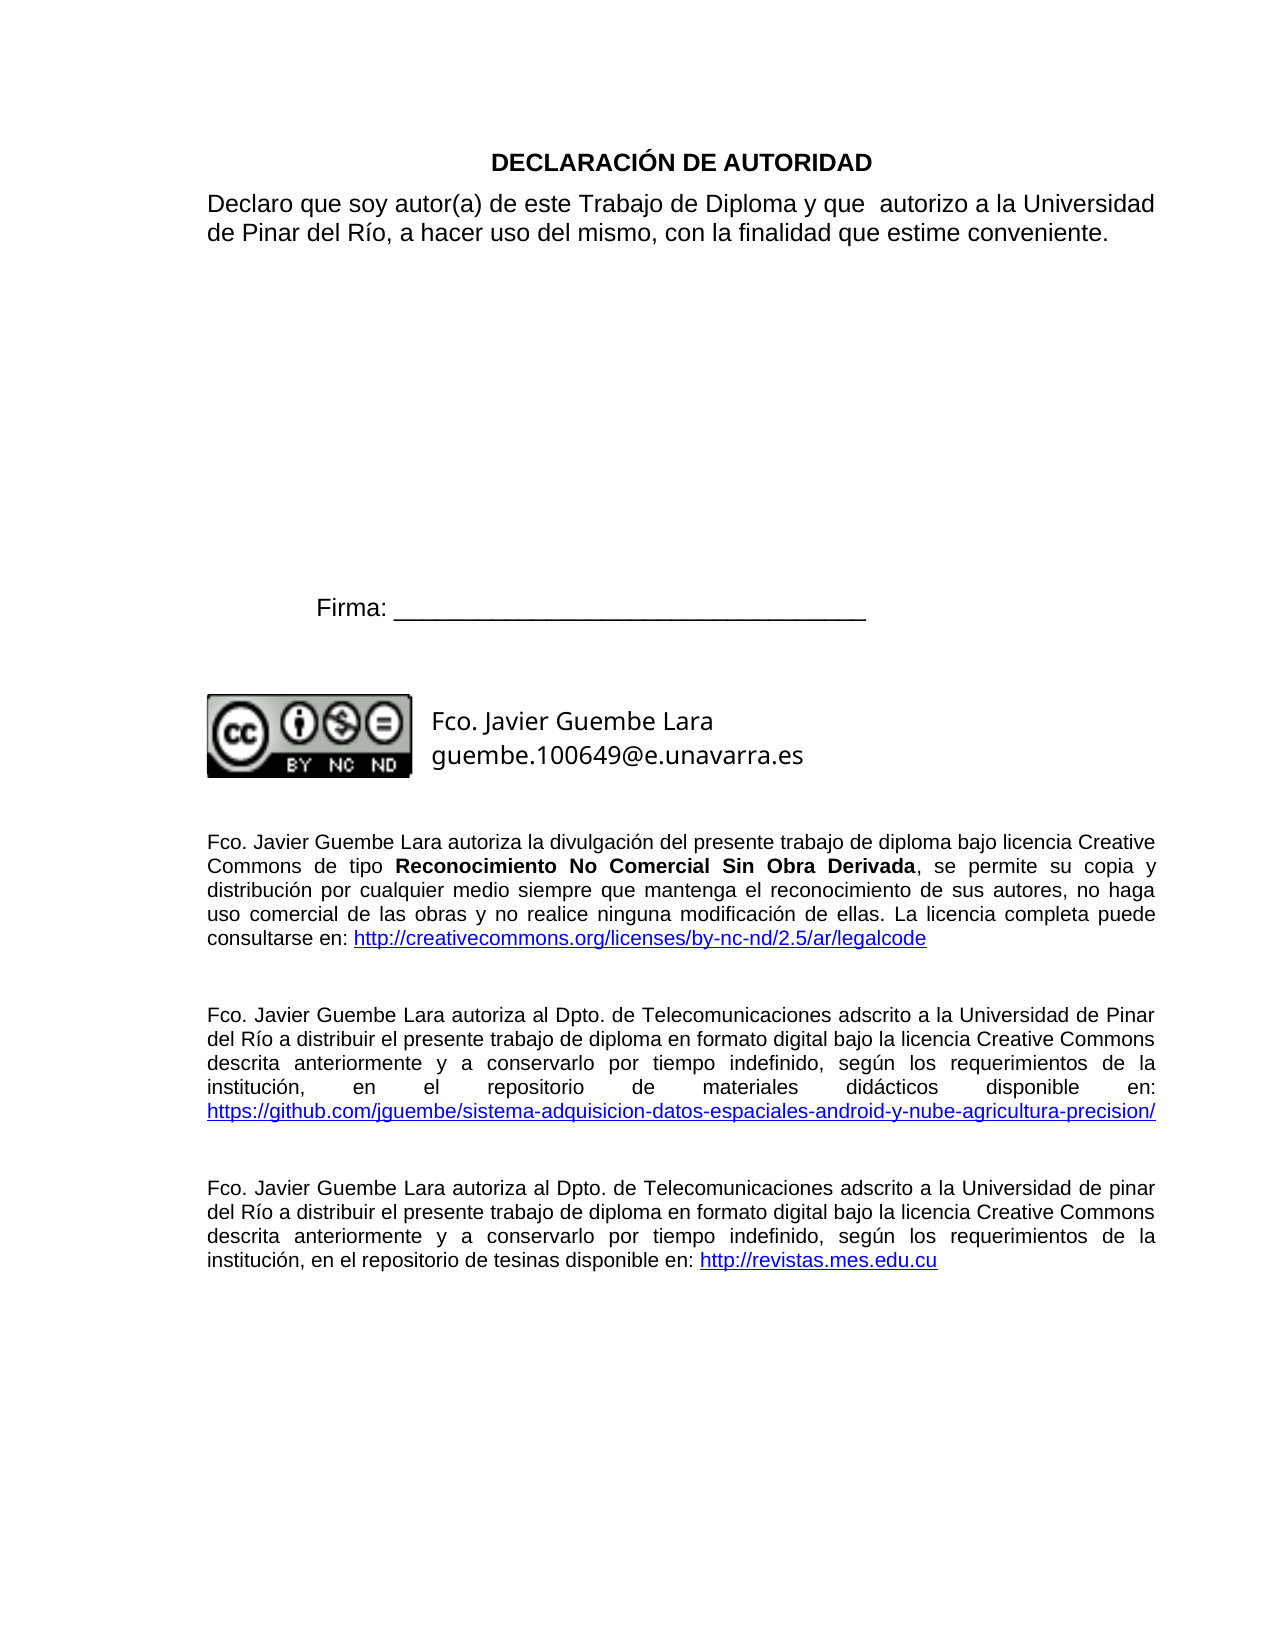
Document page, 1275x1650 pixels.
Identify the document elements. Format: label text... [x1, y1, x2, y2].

text Fco. Javier Guembe Lara autoriza la divulgación del presente trabajo de diploma bajo licencia Creative Commons de tipo Reconocimiento No Comercial Sin Obra Derivada, se permite su copia y distribución por cualquier medio siempre que mantenga el reconocimiento de sus autores, no haga uso comercial de las obras y no realice ninguna modificación de ellas. La licencia completa puede consultarse en: http://creativecommons.org/licenses/by-nc-nd/2.5/ar/legalcode [207, 830, 1157, 950]
text Fco. Javier Guembe Lara autoriza al Dpto. de Telecomunicaciones adscrito a la Universidad de Pinar del Río a distribuir el presente trabajo de diploma en formato digital bajo la licencia Creative Commons descrita anteriormente y a conservarlo por tiempo indefinido, según los requerimientos de la institución, en el repositorio de materiales didácticos disponible en: https://github.com/jguembe/sistema-adquisicion-datos-espaciales-android-y-nube-agricultura-precision/ [207, 1003, 1157, 1123]
text Firma: __________________________________ [254, 593, 1108, 621]
subtitle DECLARACIÓN DE AUTORIDAD [207, 148, 1157, 176]
text Fco. Javier Guembe Lara [413, 704, 1157, 738]
text Declaro que soy autor(a) de este Trabajo de Diploma y que autorizo a la Universidad de Pinar del Río, a hacer uso del mismo, con la finalidad que estime conveniente. [207, 189, 1157, 246]
text guembe.100649@e.unavarra.es [413, 738, 1157, 772]
text Fco. Javier Guembe Lara autoriza al Dpto. de Telecomunicaciones adscrito a la Universidad de pinar del Río a distribuir el presente trabajo de diploma en formato digital bajo la licencia Creative Commons descrita anteriormente y a conservarlo por tiempo indefinido, según los requerimientos de la institución, en el repositorio de tesinas disponible en: http://revistas.mes.edu.cu [207, 1176, 1157, 1272]
